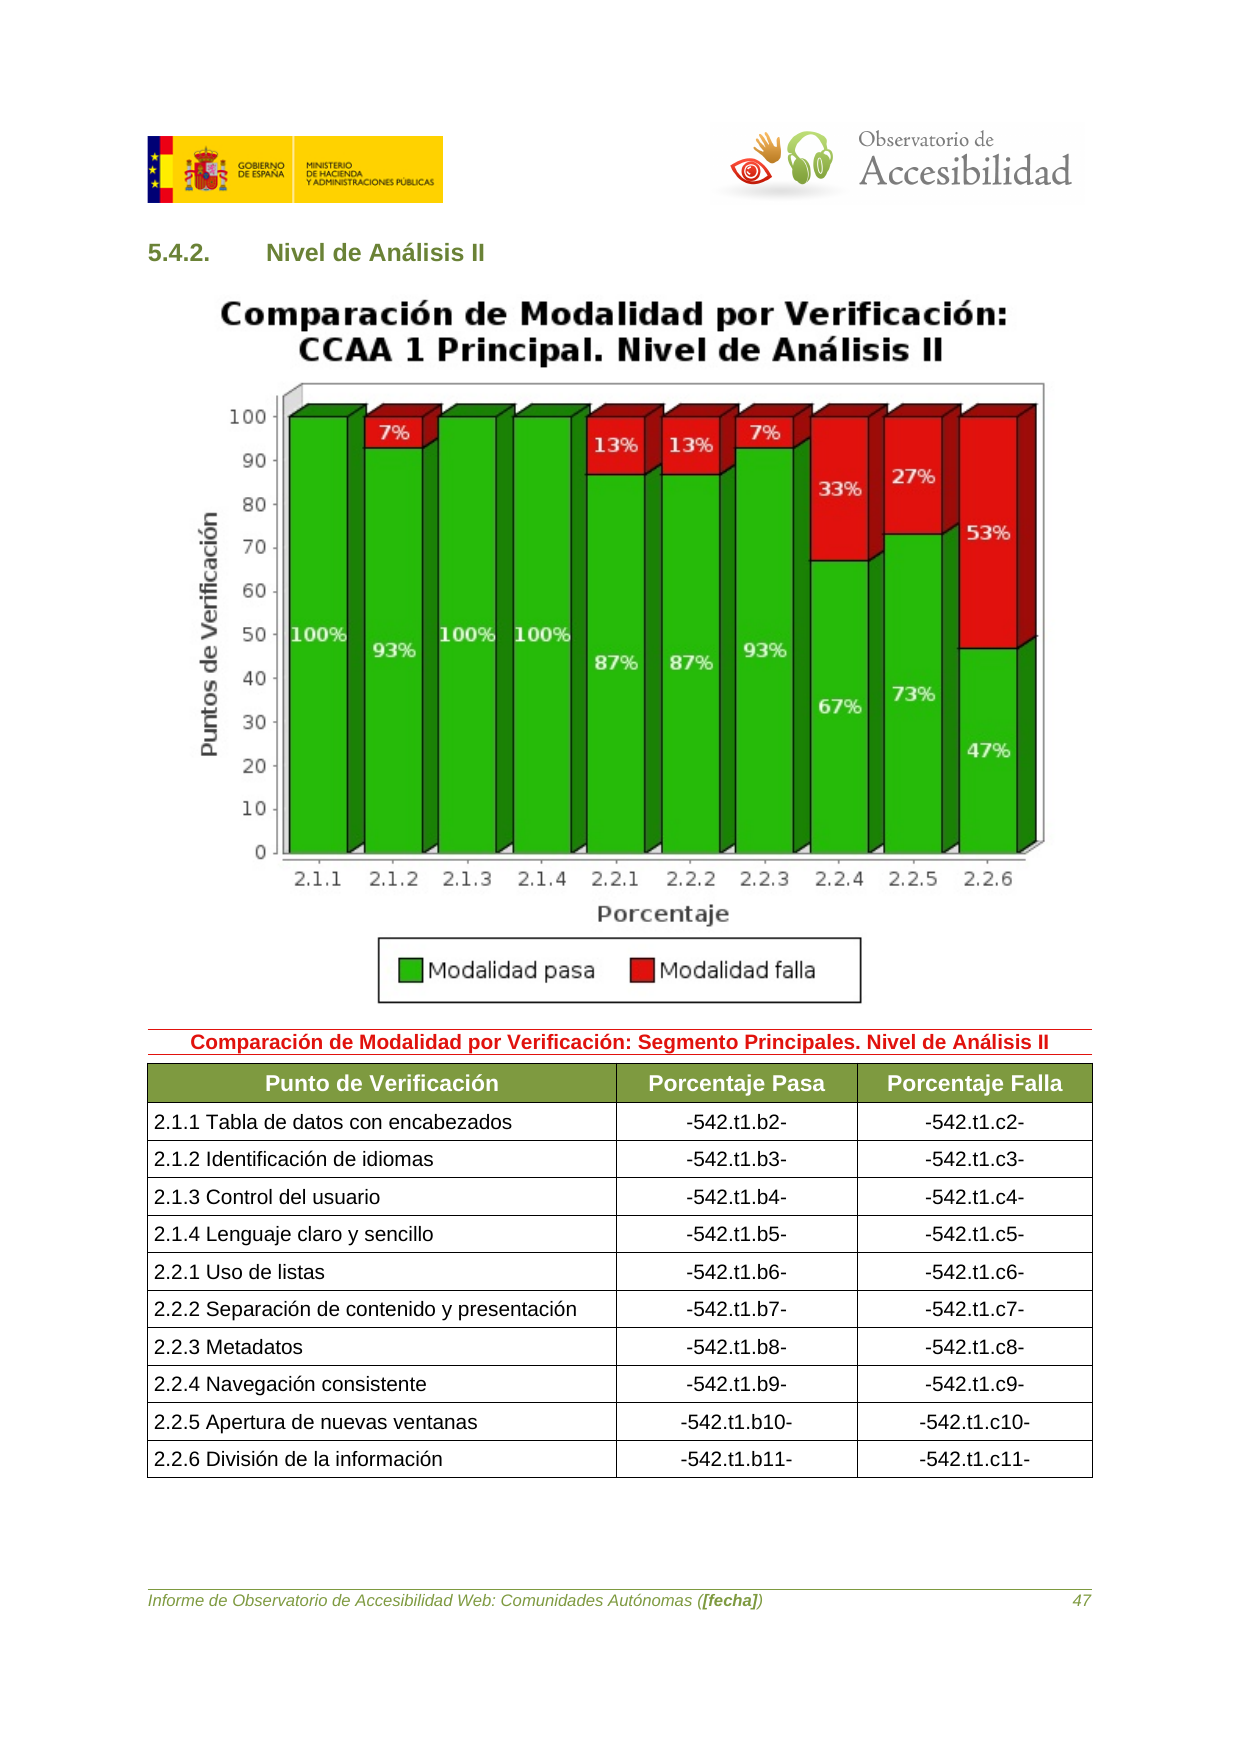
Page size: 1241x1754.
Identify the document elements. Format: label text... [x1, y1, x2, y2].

table_cell -542.t1.c6- [858, 1253, 1092, 1290]
table_cell -542.t1.c10- [858, 1403, 1092, 1440]
table_cell 2.1.4 Lenguaje claro y sencillo [148, 1216, 616, 1252]
table_cell -542.t1.c3- [858, 1141, 1092, 1177]
table_cell -542.t1.b11- [617, 1441, 857, 1477]
table_cell -542.t1.c8- [858, 1328, 1092, 1365]
table_cell -542.t1.b2- [617, 1103, 857, 1140]
table_header Porcentaje Pasa [617, 1064, 857, 1102]
table_header Punto de Verificación [148, 1064, 616, 1102]
table_cell 2.2.5 Apertura de nuevas ventanas [148, 1403, 616, 1440]
table_cell -542.t1.c5- [858, 1216, 1092, 1252]
table_header Porcentaje Falla [858, 1064, 1092, 1102]
table_cell 2.2.1 Uso de listas [148, 1253, 616, 1290]
table_cell -542.t1.b7- [617, 1291, 857, 1327]
table_cell -542.t1.c2- [858, 1103, 1092, 1140]
list Nivel de Análisis II [148, 238, 1092, 267]
table_cell -542.t1.c11- [858, 1441, 1092, 1477]
table_cell -542.t1.b9- [617, 1366, 857, 1402]
table_cell 2.1.2 Identificación de idiomas [148, 1141, 616, 1177]
table_cell 2.1.3 Control del usuario [148, 1178, 616, 1215]
table_cell 2.2.2 Separación de contenido y presentación [148, 1291, 616, 1327]
table_cell -542.t1.b10- [617, 1403, 857, 1440]
text Comparación de Modalidad por Verificación: Segmento Principales. Nivel de Análisis II [148, 1030, 1092, 1054]
table_cell 2.2.6 División de la información [148, 1441, 616, 1477]
table_cell -542.t1.c7- [858, 1291, 1092, 1327]
picture [178, 294, 1062, 1005]
table_cell -542.t1.b8- [617, 1328, 857, 1365]
table_cell 2.2.4 Navegación consistente [148, 1366, 616, 1402]
table_cell -542.t1.c9- [858, 1366, 1092, 1402]
table_cell -542.t1.b5- [617, 1216, 857, 1252]
table_cell -542.t1.b4- [617, 1178, 857, 1215]
table_cell -542.t1.b3- [617, 1141, 857, 1177]
table_cell 2.2.3 Metadatos [148, 1328, 616, 1365]
table_cell 2.1.1 Tabla de datos con encabezados [148, 1103, 616, 1140]
table_cell -542.t1.b6- [617, 1253, 857, 1290]
picture [147, 136, 443, 203]
picture [710, 122, 1086, 205]
table_cell -542.t1.c4- [858, 1178, 1092, 1215]
